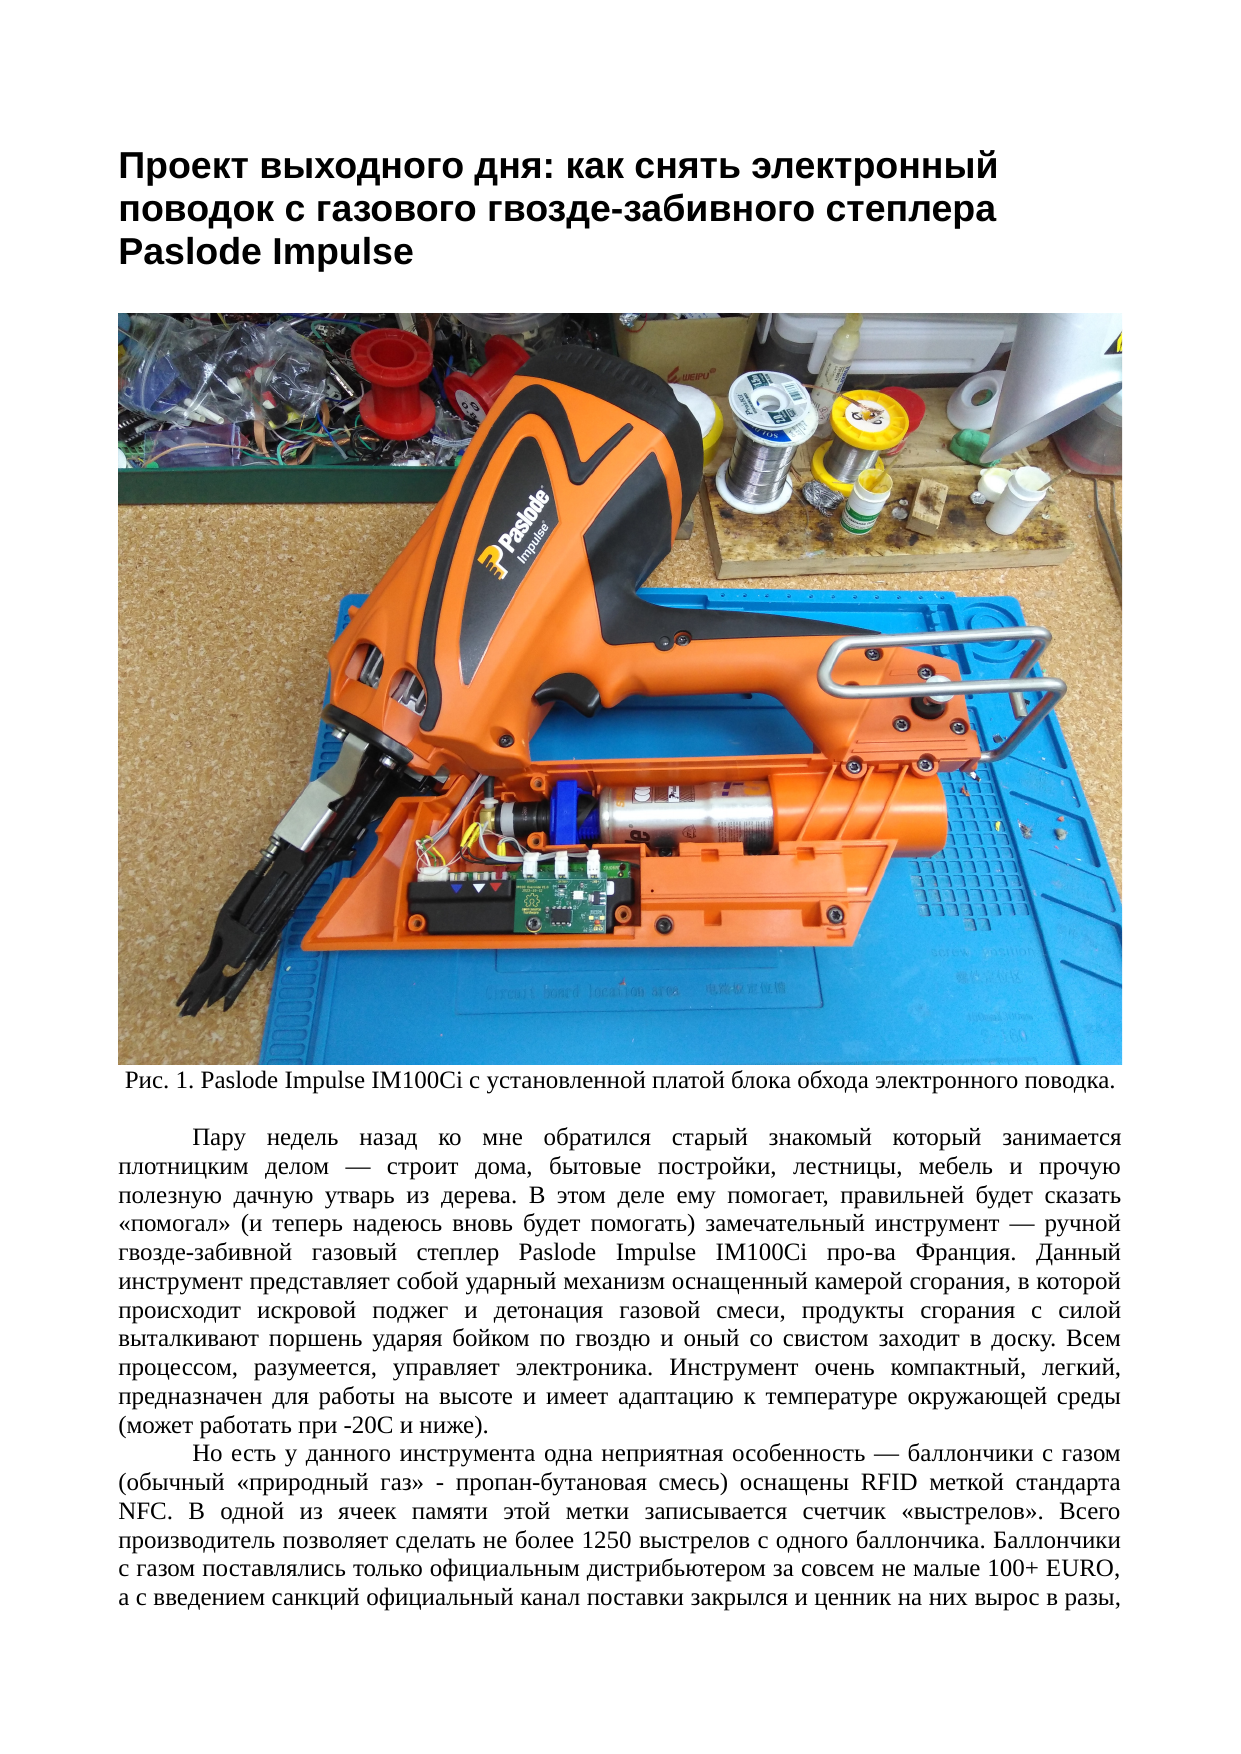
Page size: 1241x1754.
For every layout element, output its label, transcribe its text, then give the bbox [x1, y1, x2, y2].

text Рис. 1. Paslode Impulse IM100Ci с установленной платой блока обхода электронного поводка. [118, 1065, 1122, 1093]
text Пару недель назад ко мне обратился старый знакомый который занимается плотницким делом — строит дома, бытовые постройки, лестницы, мебель и прочую полезную дачную утварь из дерева. В этом деле ему помогает, правильней будет сказать «помогал» (и теперь надеюсь вновь будет помогать) замечательный инструмент — ручной гвозде-забивной газовый степлер Paslode Impulse IM100Ci про-ва Франция. Данный инструмент представляет собой ударный механизм оснащенный камерой сгорания, в которой происходит искровой поджег и детонация газовой смеси, продукты сгорания с силой выталкивают поршень ударяя бойком по гвоздю и оный со свистом заходит в доску. Всем процессом, разумеется, управляет электроника. Инструмент очень компактный, легкий, предназначен для работы на высоте и имеет адаптацию к температуре окружающей среды (может работать при -20С и ниже). [118, 1122, 1122, 1438]
picture [118, 313, 1123, 1065]
subtitle Проект выходного дня: как снять электронный поводок с газового гвозде-забивного степлера Paslode Impulse [118, 143, 1122, 272]
text Но есть у данного инструмента одна неприятная особенность — баллончики с газом (обычный «природный газ» - пропан-бутановая смесь) оснащены RFID меткой стандарта NFC. В одной из ячеек памяти этой метки записывается счетчик «выстрелов». Всего производитель позволяет сделать не более 1250 выстрелов с одного баллончика. Баллончики с газом поставлялись только официальным дистрибьютером за совсем не малые 100+ EURO, а с введением санкций официальный канал поставки закрылся и ценник на них вырос в разы, [118, 1438, 1122, 1611]
